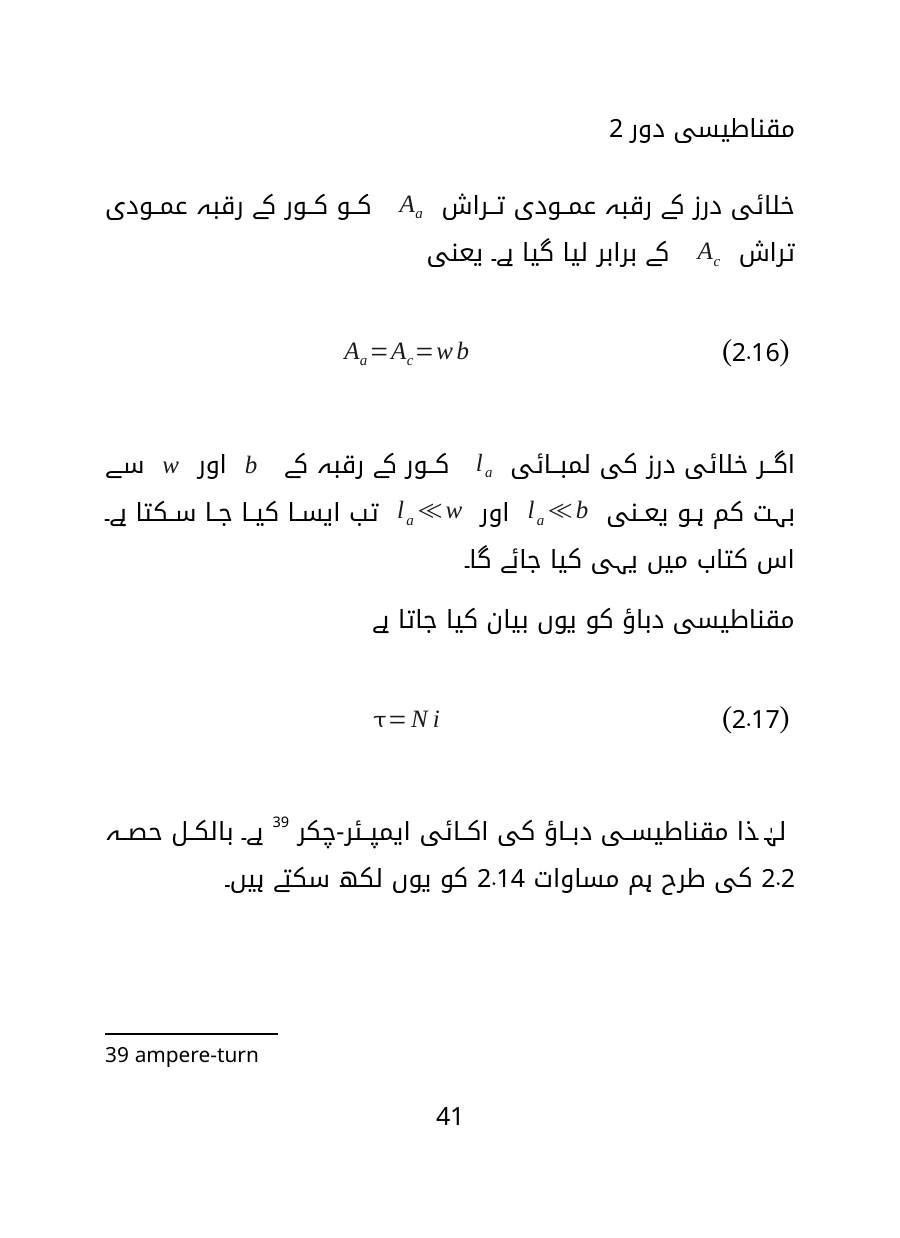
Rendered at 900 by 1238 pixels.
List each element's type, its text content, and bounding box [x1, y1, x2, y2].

text ampere-turn [105, 1040, 795, 1068]
text اگر خلائی درز کی لمبائی کور کے رقبہ کے اورسے بہت کم ہو یعنیاورتب ایسا کیا جا سکتا ہے۔ اس کتاب میں یہی کیا جائے گا۔ [105, 442, 795, 584]
table_header (2.17) [700, 690, 795, 762]
text خلائی درز کے رقبہ عمودی تراش کو کور کے رقبہ عمودی تراش کے برابر لیا گیا ہے۔ یعنی [105, 182, 795, 277]
table_header [105, 324, 699, 395]
table_header (2.16) [699, 324, 795, 395]
text مقناطیسی دباؤ کو یوں بیان کیا جاتا ہے [105, 596, 795, 644]
table_header [105, 690, 700, 762]
text لہٰذا مقناطیسی دباؤ کی اکائی ایمپئر-چکر ہے۔ بالکل حصہ 2.2 کی طرح ہم مساوات 2.14 کو یوں لکھ سکتے ہیں۔ [105, 808, 795, 903]
